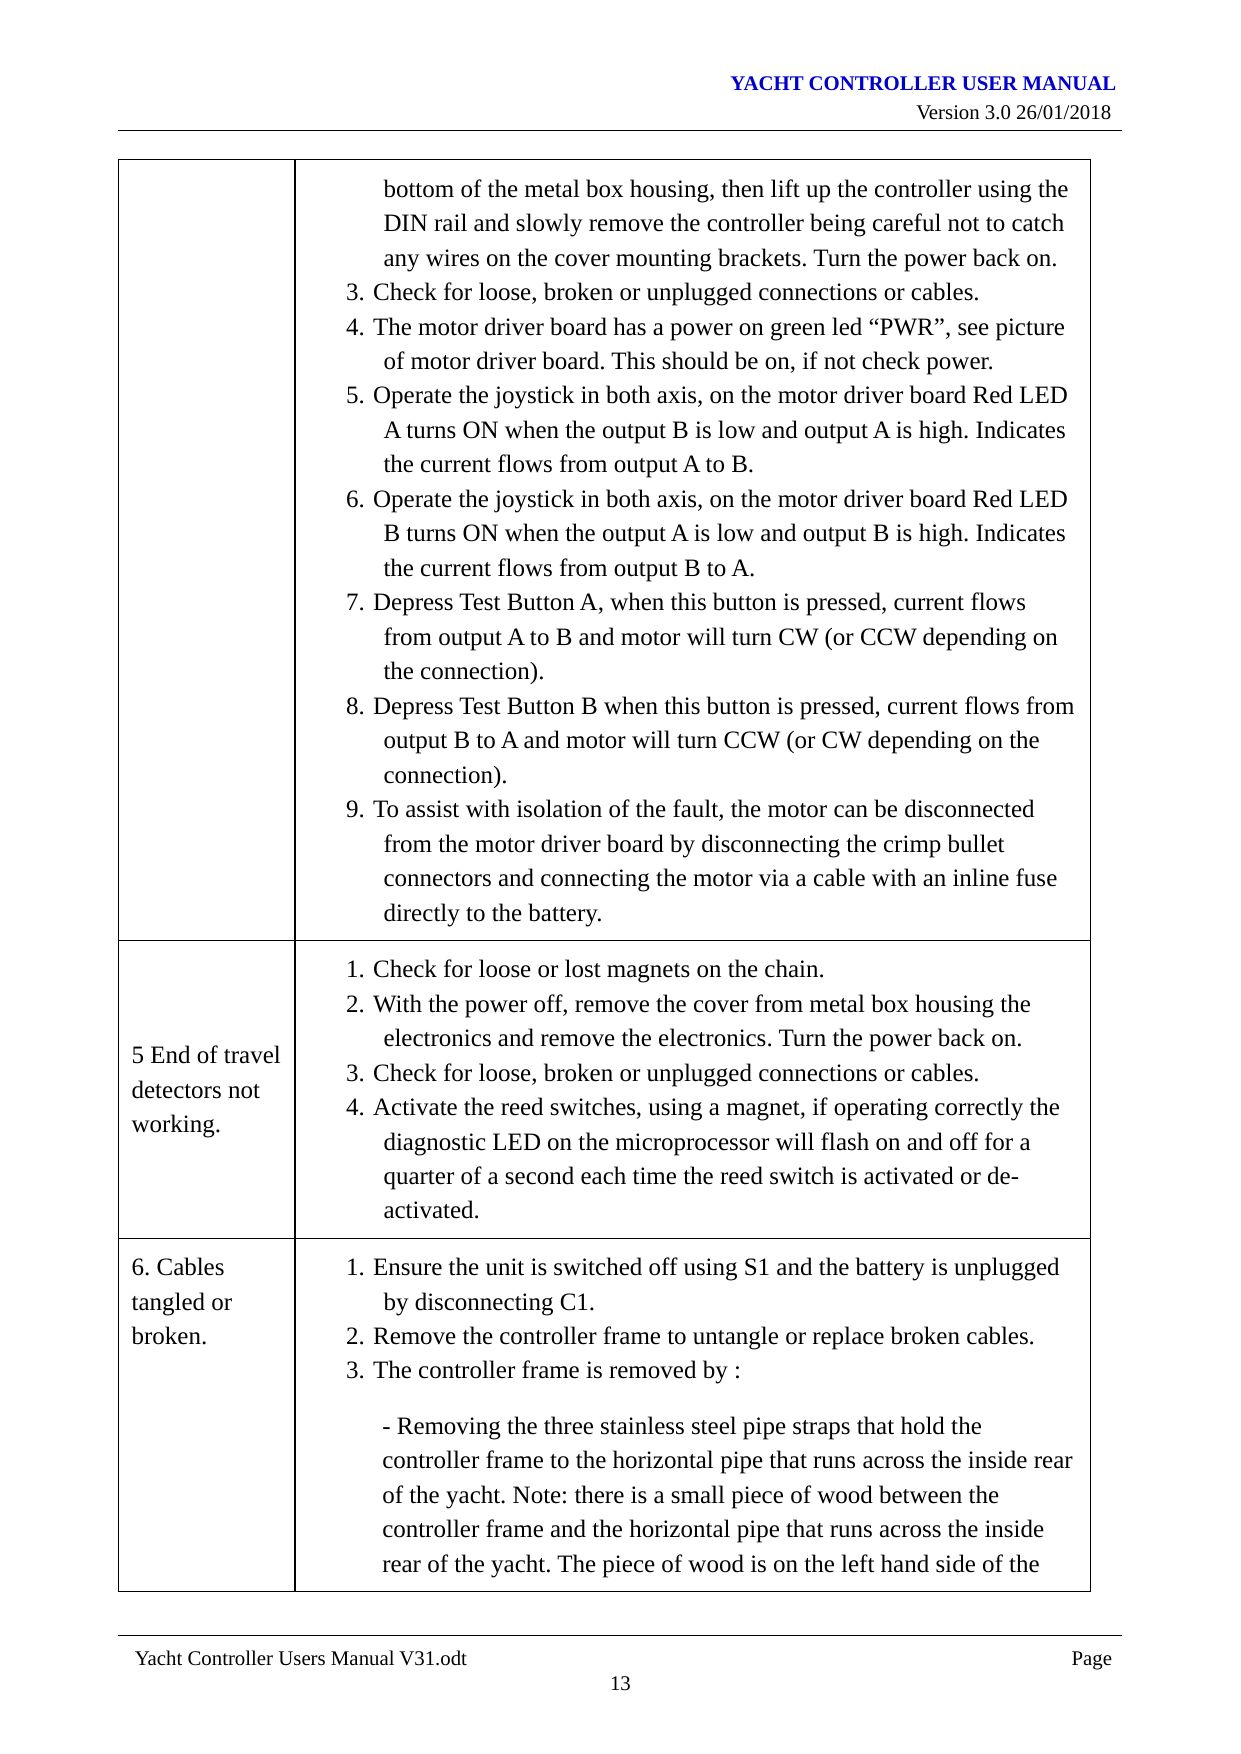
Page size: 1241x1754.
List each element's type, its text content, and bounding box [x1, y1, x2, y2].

table_cell 6. Cables tangled or broken. [119, 1239, 294, 1591]
table_cell 5 End of travel detectors not working. [119, 941, 294, 1238]
table_cell bottom of the metal box housing, then lift up the controller using the DIN rail and slowly remove the controller being careful not to catch any wires on the cover mounting brackets. Turn the power back on. Check for loose, broken or unplugged connections or cables. The motor driver board has a power on green led “PWR”, see picture of motor driver board. This should be on, if not check power. Operate the joystick in both axis, on the motor driver board Red LED A turns ON when the output B is low and output A is high. Indicates the current flows from output A to B. Operate the joystick in both axis, on the motor driver board Red LED B turns ON when the output A is low and output B is high. Indicates the current flows from output B to A. Depress Test Button A, when this button is pressed, current flows from output A to B and motor will turn CW (or CCW depending on the connection). Depress Test Button B when this button is pressed, current flows from output B to A and motor will turn CCW (or CW depending on the connection). To assist with isolation of the fault, the motor can be disconnected from the motor driver board by disconnecting the crimp bullet connectors and connecting the motor via a cable with an inline fuse directly to the battery. [296, 160, 1090, 940]
table_cell Ensure the unit is switched off using S1 and the battery is unplugged by disconnecting C1. Remove the controller frame to untangle or replace broken cables. The controller frame is removed by : - Removing the three stainless steel pipe straps that hold the controller frame to the horizontal pipe that runs across the inside rear of the yacht. Note: there is a small piece of wood between the controller frame and the horizontal pipe that runs across the inside rear of the yacht. The piece of wood is on the left hand side of the [296, 1239, 1090, 1591]
table_cell [119, 160, 294, 940]
table_cell Check for loose or lost magnets on the chain. With the power off, remove the cover from metal box housing the electronics and remove the electronics. Turn the power back on. Check for loose, broken or unplugged connections or cables. Activate the reed switches, using a magnet, if operating correctly the diagnostic LED on the microprocessor will flash on and off for a quarter of a second each time the reed switch is activated or de-activated. [296, 941, 1090, 1238]
